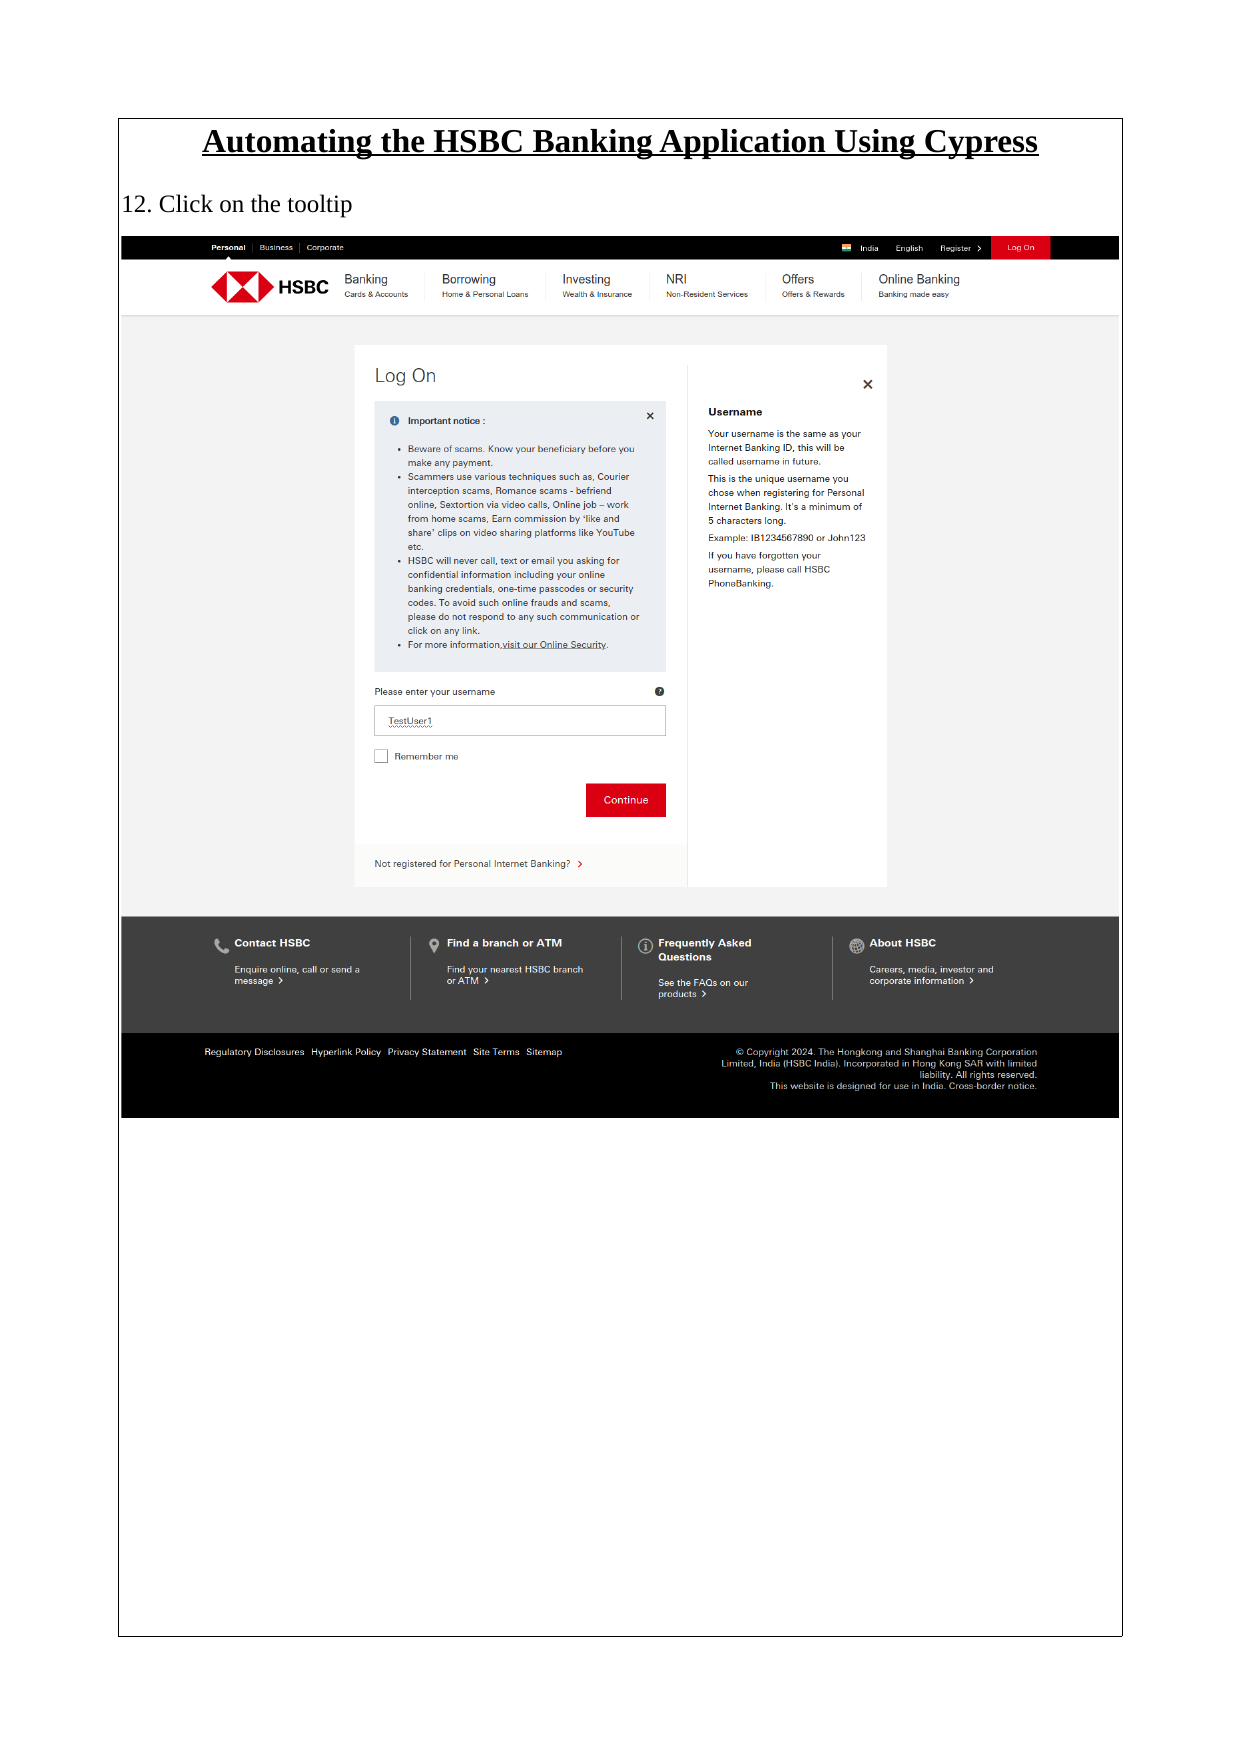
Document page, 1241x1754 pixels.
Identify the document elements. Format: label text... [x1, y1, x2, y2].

picture [121, 236, 1119, 1118]
text 12. Click on the tooltip [121, 189, 1119, 218]
